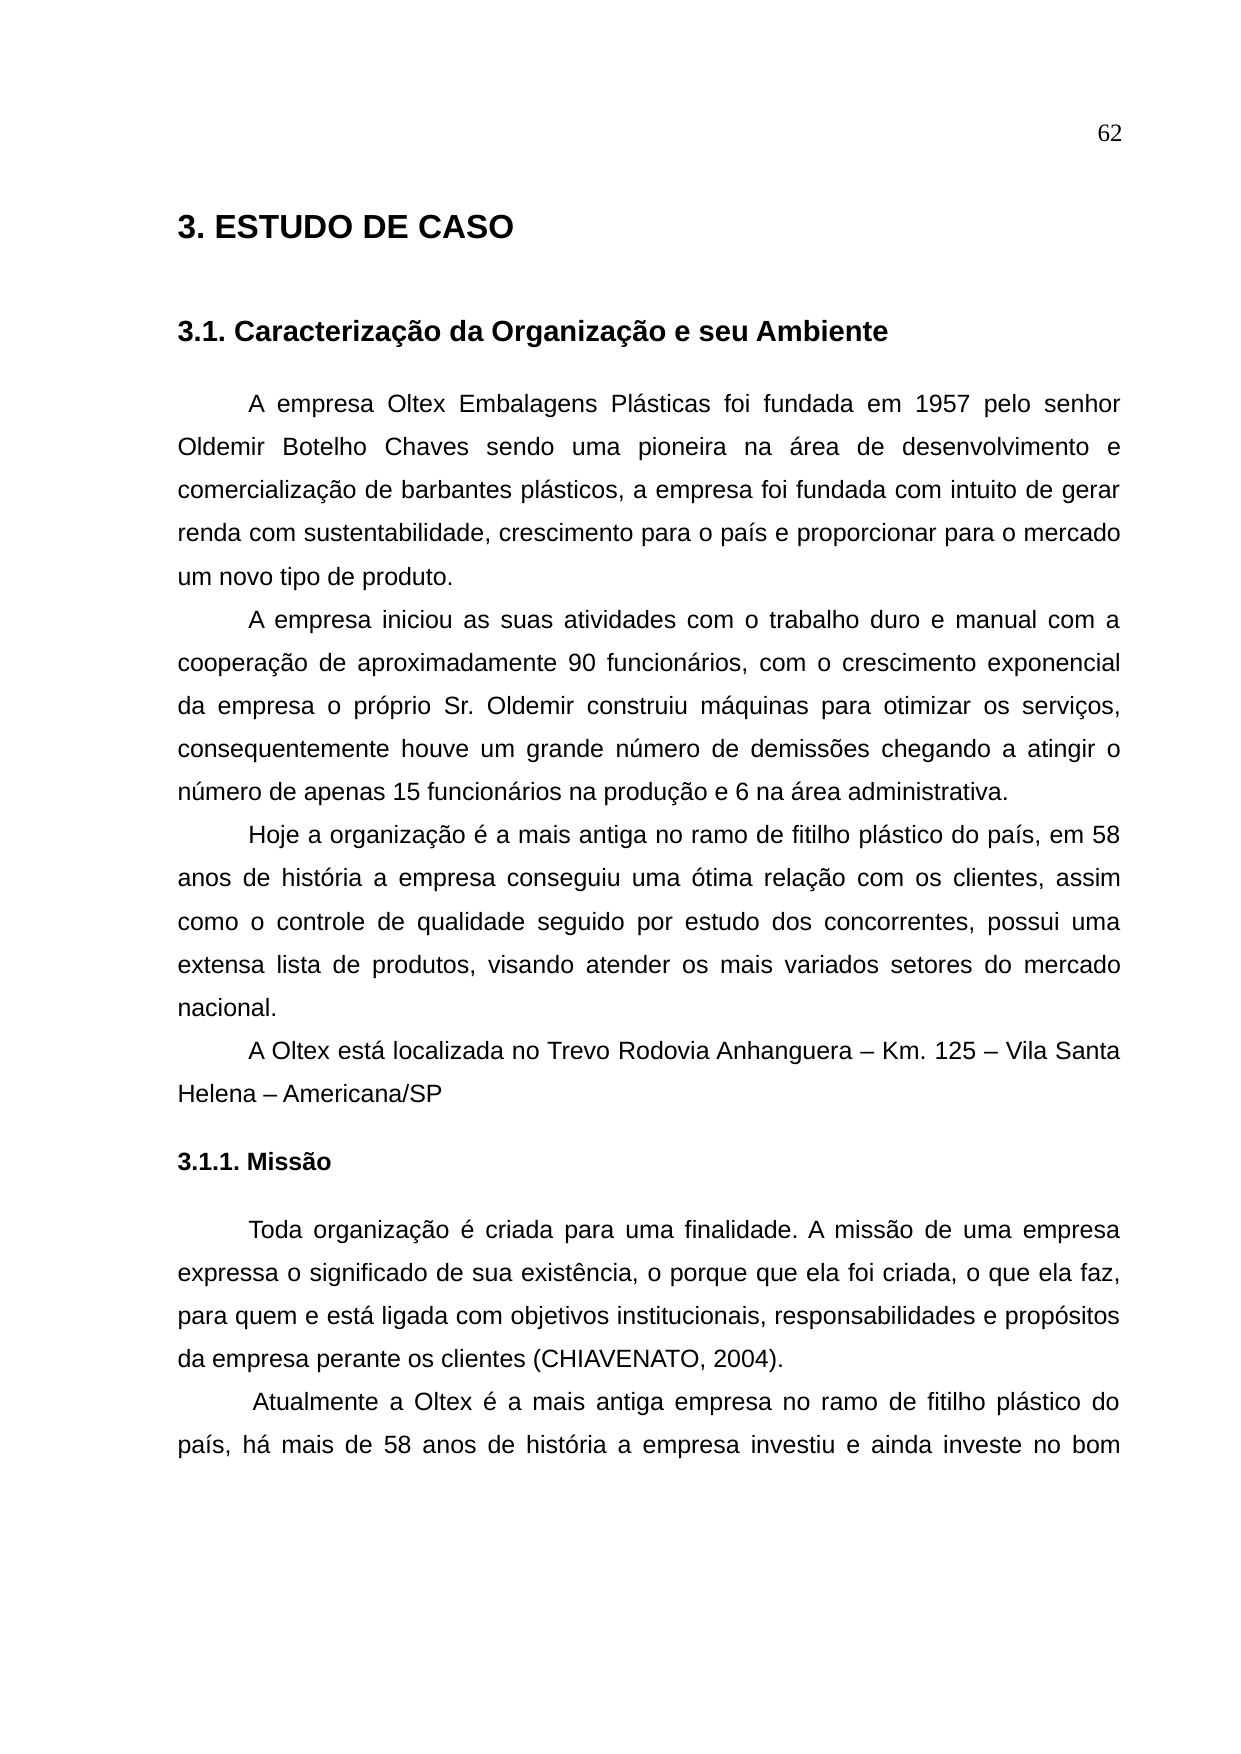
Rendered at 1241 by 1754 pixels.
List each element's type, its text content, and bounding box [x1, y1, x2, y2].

text Atualmente a Oltex é a mais antiga empresa no ramo de fitilho plástico do país, há mais de 58 anos de história a empresa investiu e ainda investe no bom [177, 1387, 1122, 1459]
subtitle 3.1.1. Missão [177, 1147, 1122, 1176]
subtitle 3.1. Caracterização da Organização e seu Ambiente [177, 314, 1122, 347]
text A Oltex está localizada no Trevo Rodovia Anhanguera – Km. 125 – Vila Santa Helena – Americana/SP [177, 1036, 1122, 1108]
subtitle 3. ESTUDO DE CASO [177, 207, 1122, 245]
text Toda organização é criada para uma finalidade. A missão de uma empresa expressa o significado de sua existência, o porque que ela foi criada, o que ela faz, para quem e está ligada com objetivos institucionais, responsabilidades e propósitos da empresa perante os clientes (CHIAVENATO, 2004). [177, 1215, 1122, 1373]
text A empresa Oltex Embalagens Plásticas foi fundada em 1957 pelo senhor Oldemir Botelho Chaves sendo uma pioneira na área de desenvolvimento e comercialização de barbantes plásticos, a empresa foi fundada com intuito de gerar renda com sustentabilidade, crescimento para o país e proporcionar para o mercado um novo tipo de produto. [177, 389, 1122, 590]
text A empresa iniciou as suas atividades com o trabalho duro e manual com a cooperação de aproximadamente 90 funcionários, com o crescimento exponencial da empresa o próprio Sr. Oldemir construiu máquinas para otimizar os serviços, consequentemente houve um grande número de demissões chegando a atingir o número de apenas 15 funcionários na produção e 6 na área administrativa. [177, 604, 1122, 806]
text Hoje a organização é a mais antiga no ramo de fitilho plástico do país, em 58 anos de história a empresa conseguiu uma ótima relação com os clientes, assim como o controle de qualidade seguido por estudo dos concorrentes, possui uma extensa lista de produtos, visando atender os mais variados setores do mercado nacional. [177, 820, 1122, 1021]
